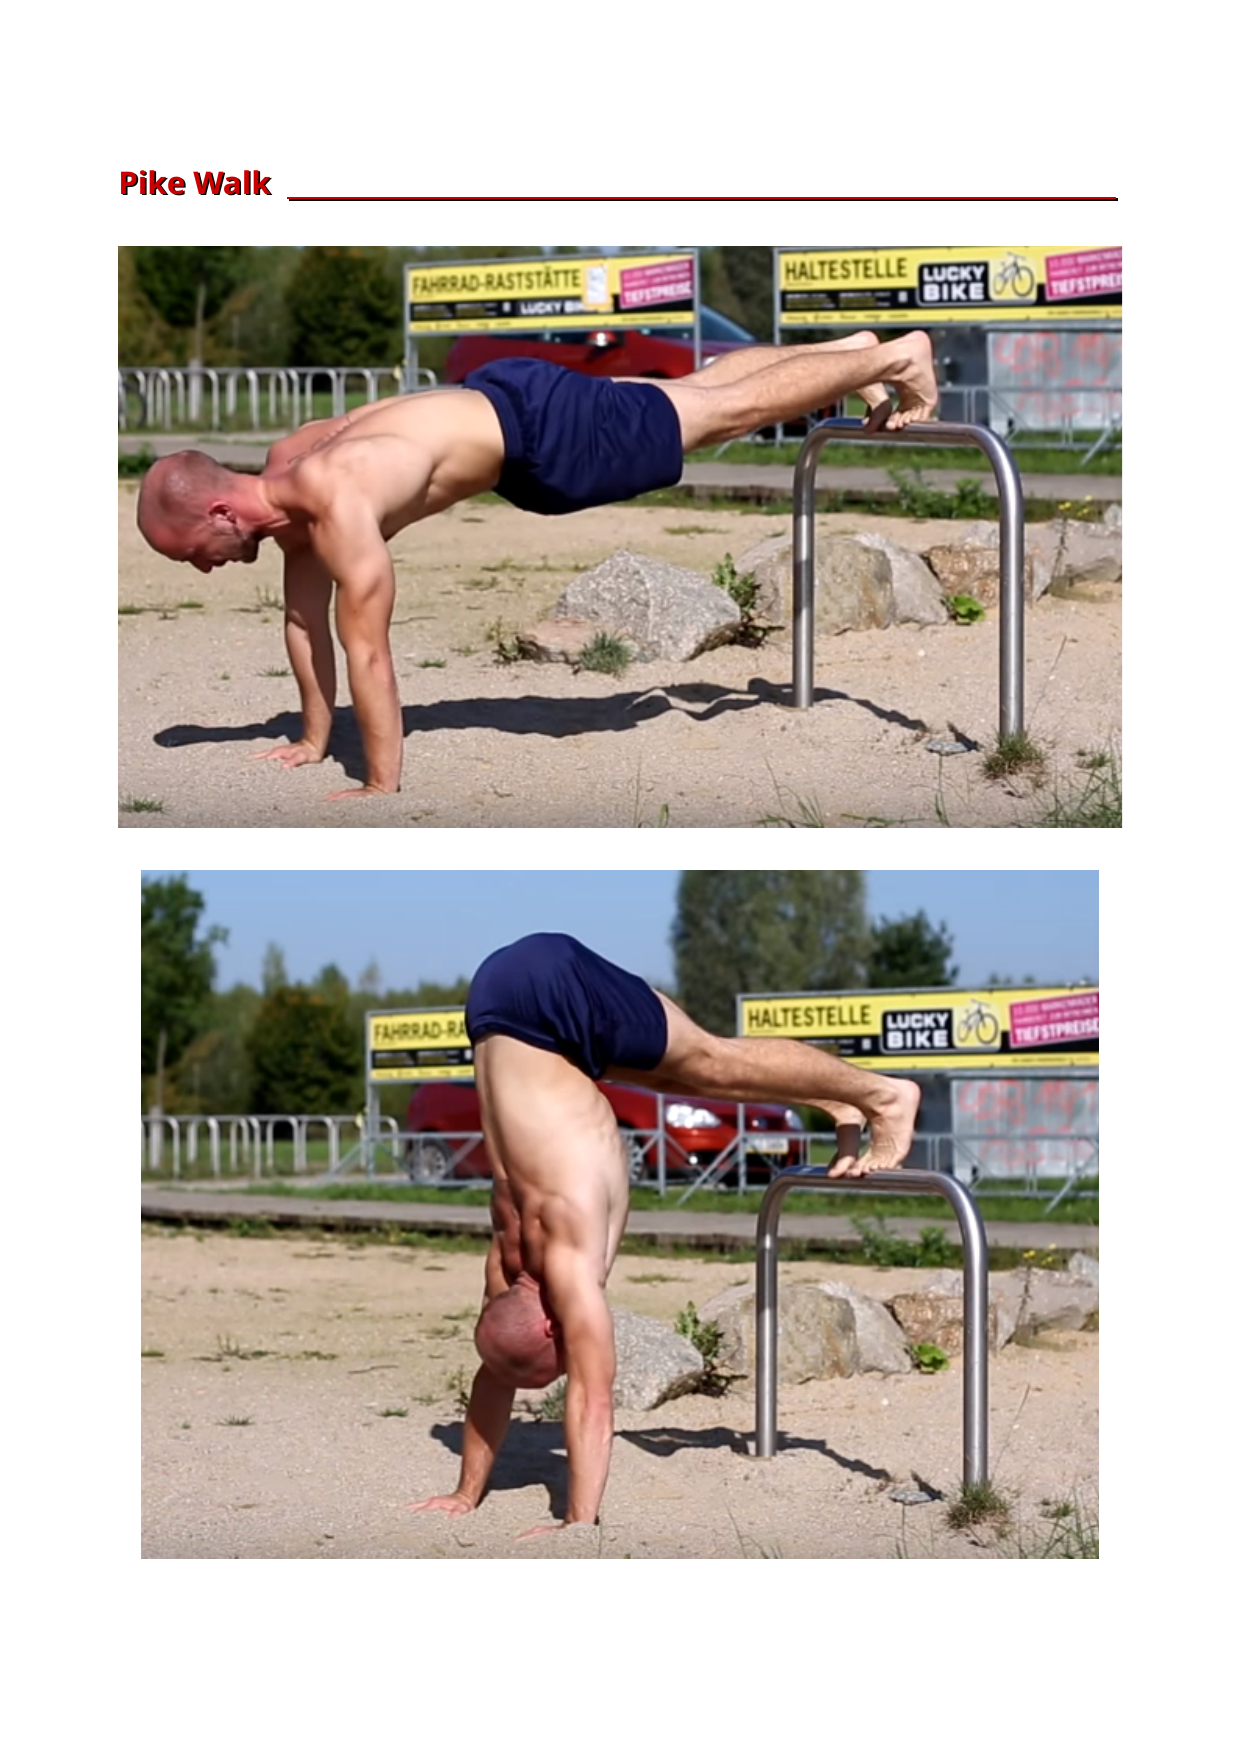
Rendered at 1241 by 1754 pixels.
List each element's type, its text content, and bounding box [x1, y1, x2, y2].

picture [141, 870, 1099, 1559]
picture [118, 246, 1123, 828]
text Pike Walk [118, 161, 1122, 203]
